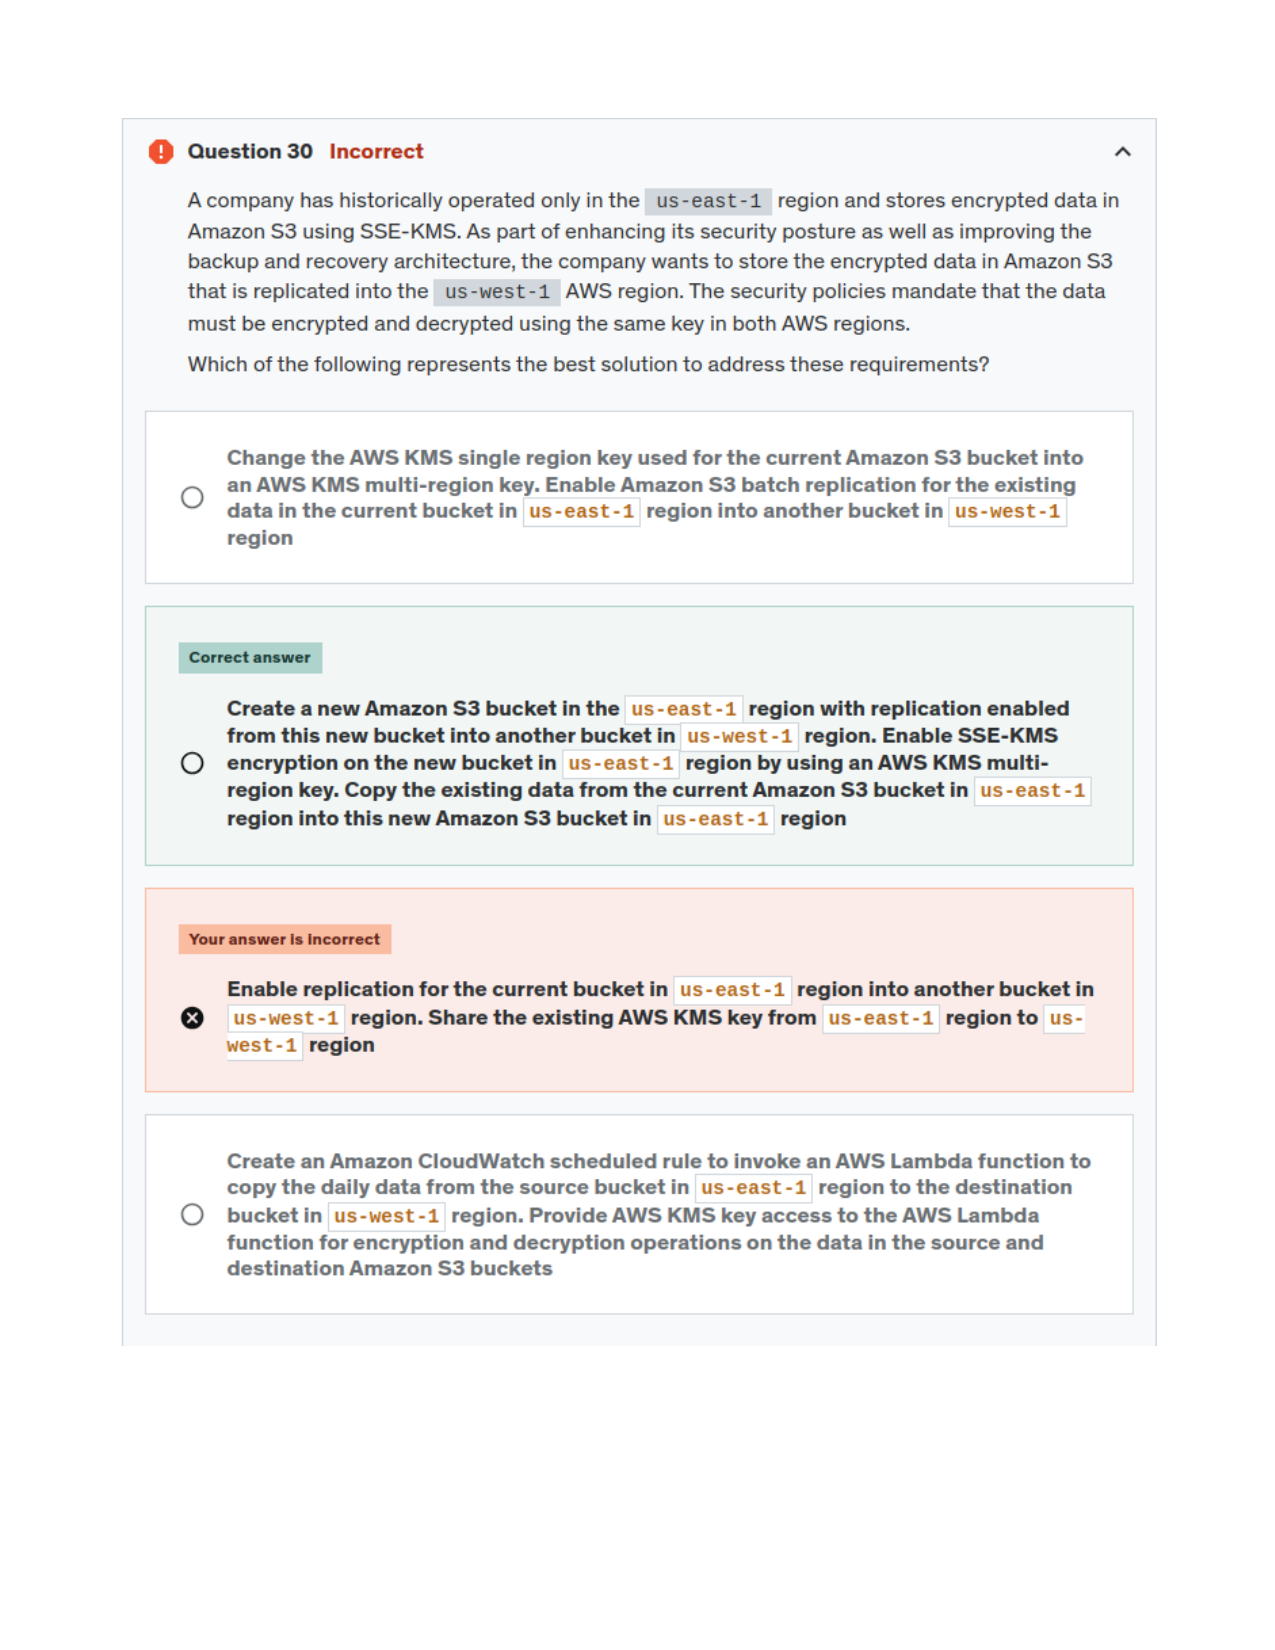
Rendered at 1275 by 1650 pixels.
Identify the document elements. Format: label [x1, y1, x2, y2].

picture [118, 118, 1157, 1346]
